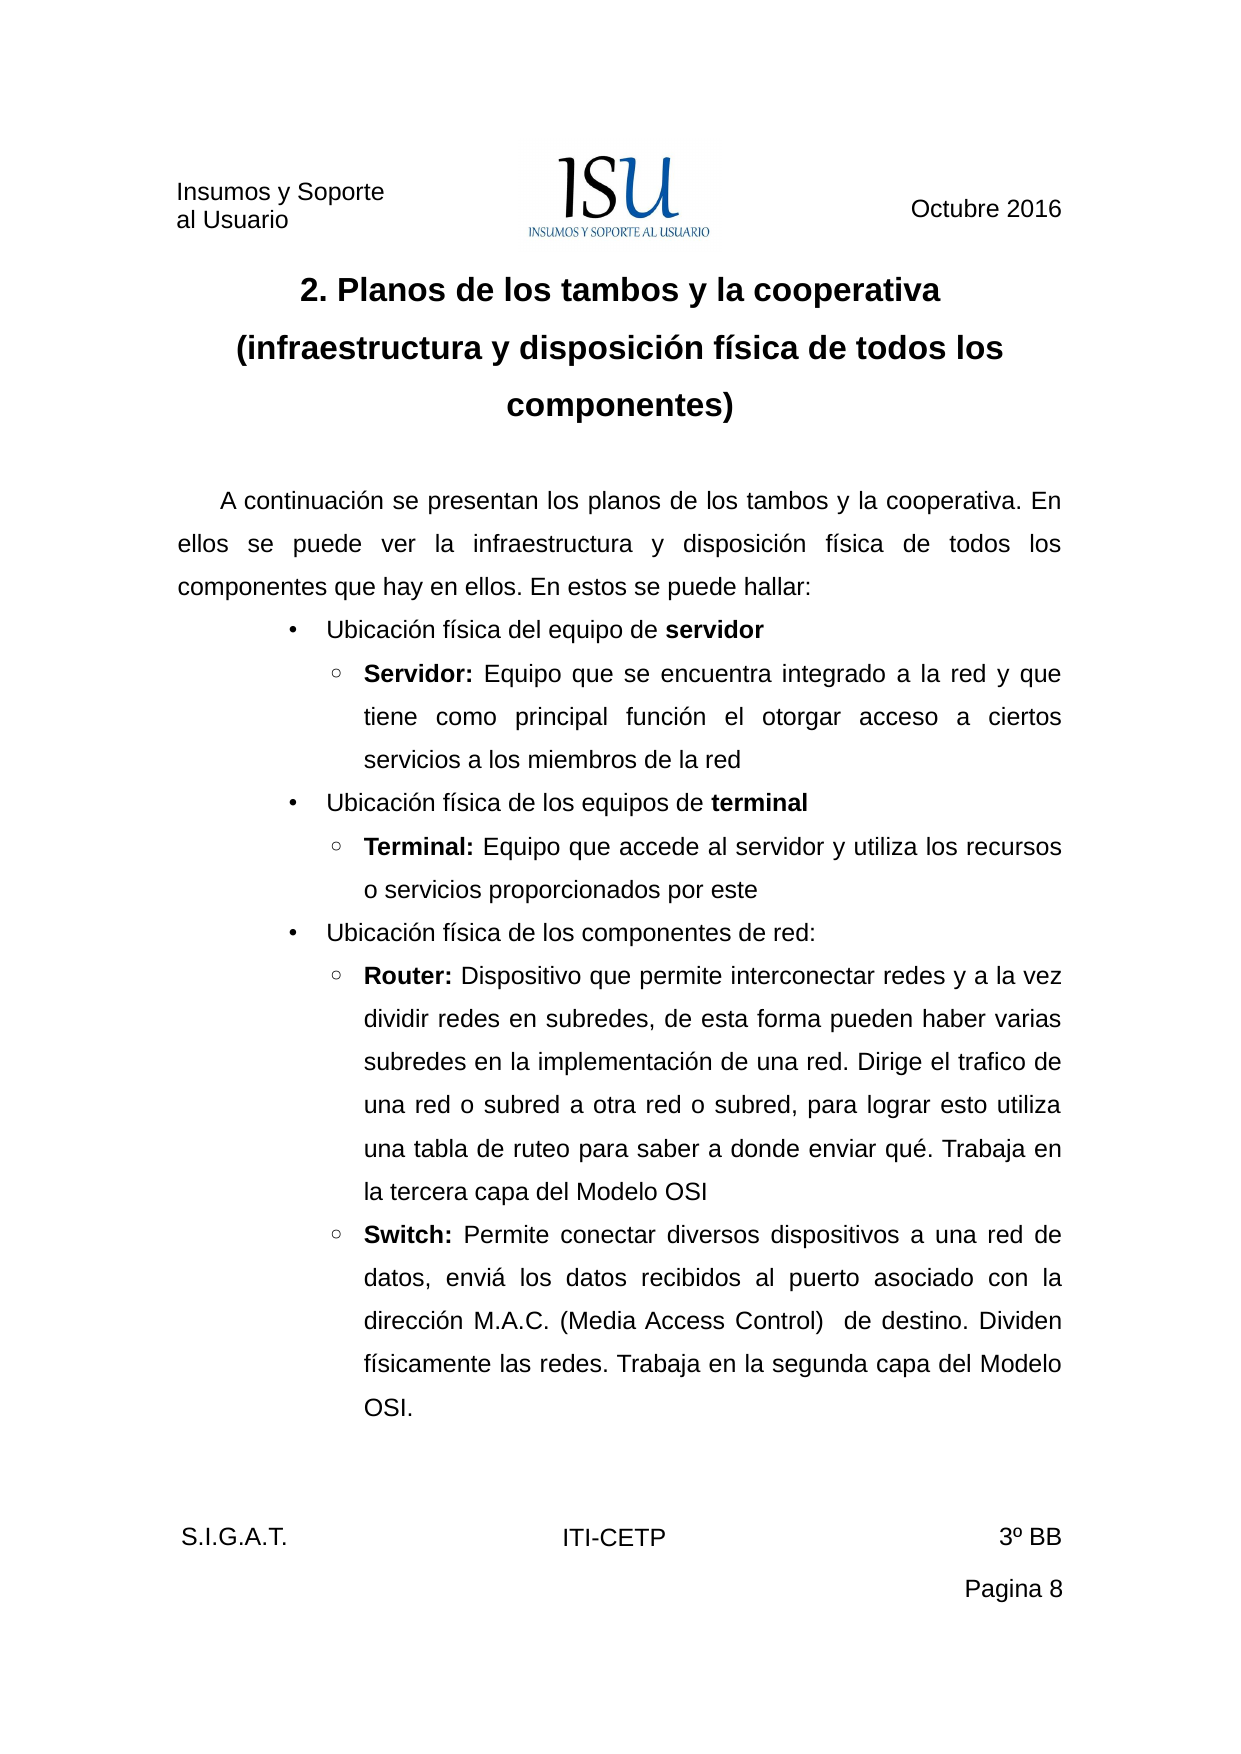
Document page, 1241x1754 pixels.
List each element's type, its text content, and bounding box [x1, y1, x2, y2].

text A continuación se presentan los planos de los tambos y la cooperativa. En ellos se puede ver la infraestructura y disposición física de todos los componentes que hay en ellos. En estos se puede hallar: [177, 486, 1063, 601]
list Terminal: Equipo que accede al servidor y utiliza los recursos o servicios proporcionados por este [326, 831, 1063, 903]
list Servidor: Equipo que se encuentra integrado a la red y que tiene como principal función el otorgar acceso a ciertos servicios a los miembros de la red [326, 659, 1063, 774]
text 2. Planos de los tambos y la cooperativa (infraestructura y disposición física de todos los componentes) [177, 270, 1063, 424]
picture [517, 138, 723, 252]
list Ubicación física de los equipos de terminal [288, 788, 1063, 817]
list Ubicación física del equipo de servidor [288, 616, 1063, 644]
list Router: Dispositivo que permite interconectar redes y a la vez dividir redes en subredes, de esta forma pueden haber varias subredes en la implementación de una red. Dirige el trafico de una red o subred a otra red o subred, para lograr esto utiliza una tabla de ruteo para saber a donde enviar qué. Trabaja en la tercera capa del Modelo OSI [326, 961, 1063, 1206]
list Switch: Permite conectar diversos dispositivos a una red de datos, enviá los datos recibidos al puerto asociado con la dirección M.A.C. (Media Access Control) de destino. Dividen físicamente las redes. Trabaja en la segunda capa del Modelo OSI. [326, 1220, 1063, 1421]
list Ubicación física de los componentes de red: [288, 918, 1063, 947]
